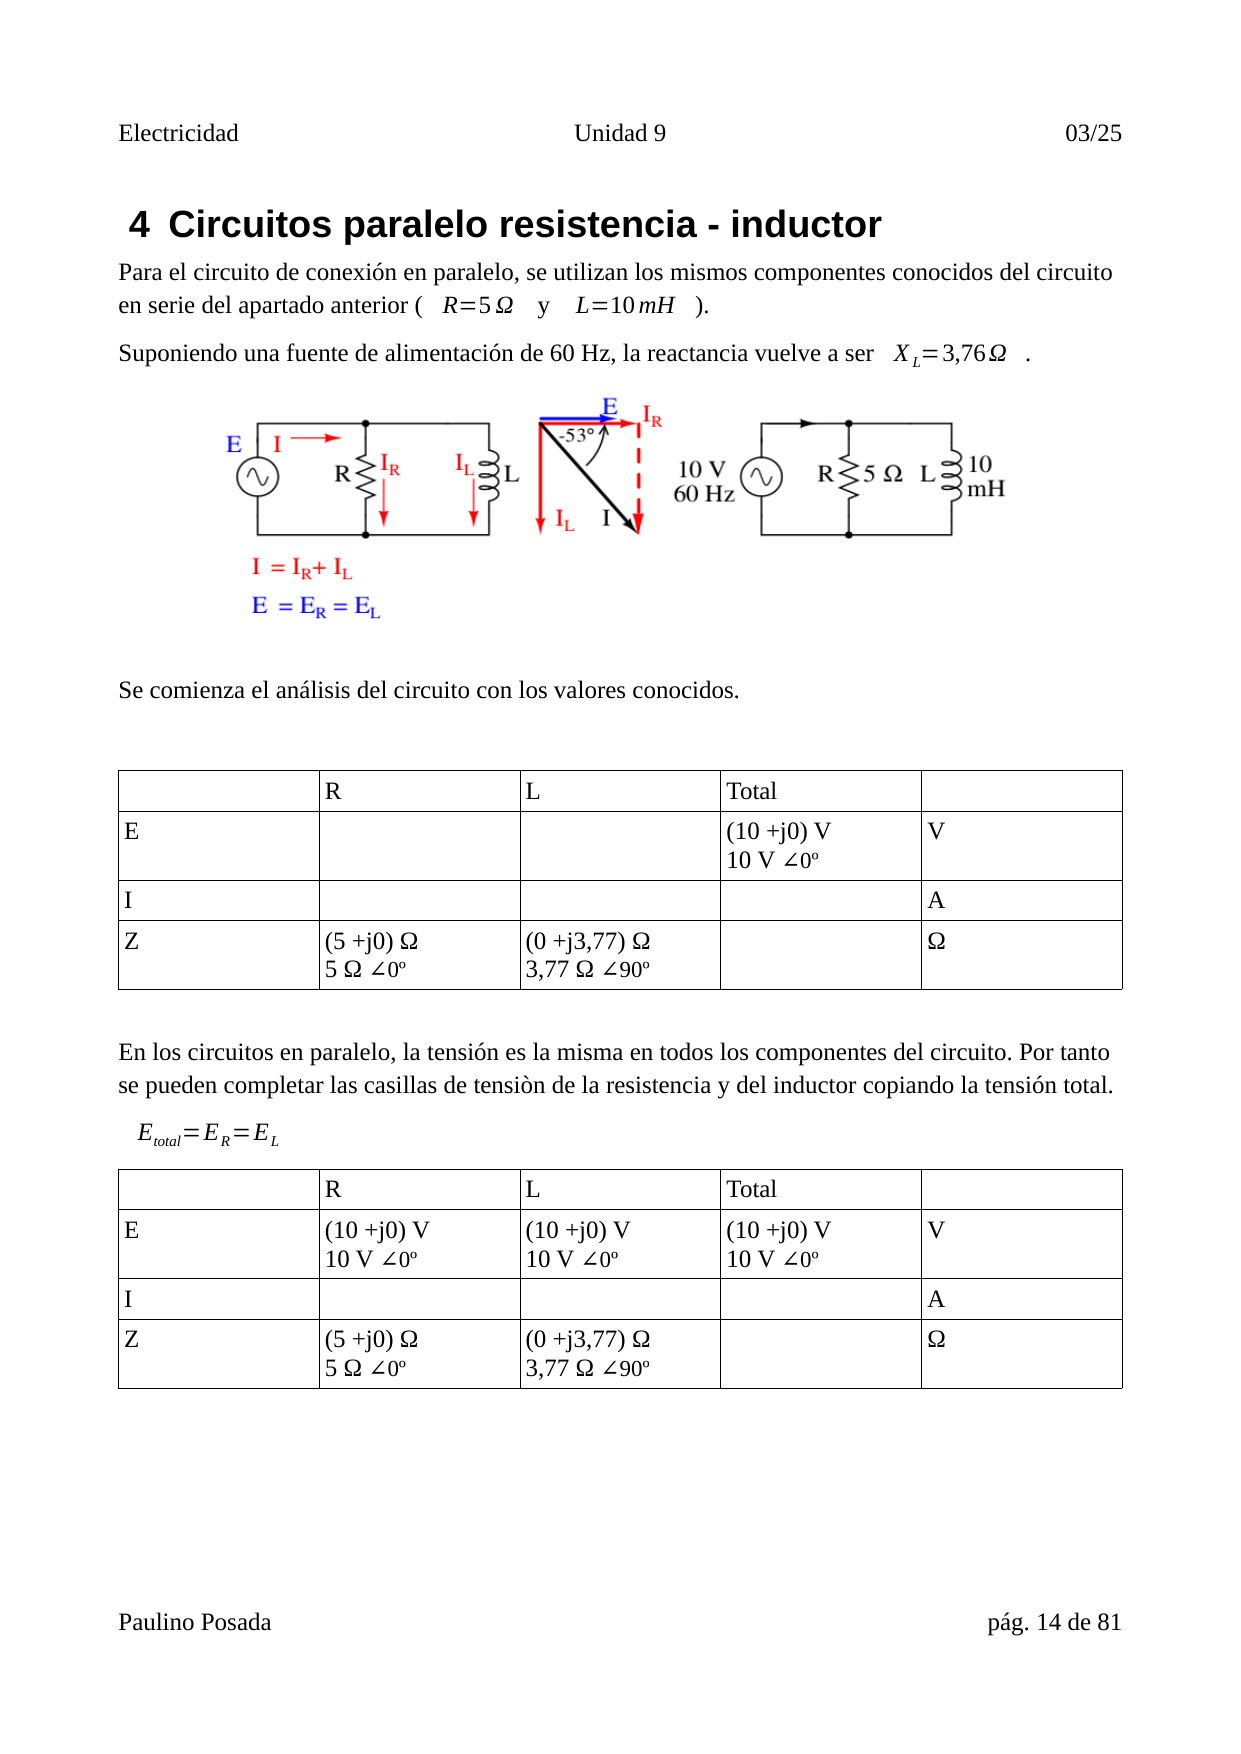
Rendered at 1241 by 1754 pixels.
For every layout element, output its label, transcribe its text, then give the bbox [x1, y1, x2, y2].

table_cell V [922, 1210, 1122, 1278]
table_cell [721, 1279, 921, 1318]
picture [215, 389, 1025, 633]
table_cell (0 +j3,77) Ω 3,77 Ω ∠90º [521, 1320, 720, 1387]
table_cell A [922, 1279, 1122, 1318]
table_cell [721, 921, 921, 989]
table_cell [521, 1279, 720, 1318]
table_header L [521, 1170, 720, 1209]
table_header [119, 771, 319, 811]
table_cell A [922, 881, 1122, 920]
table_cell (10 +j0) V 10 V ∠0º [320, 1210, 520, 1278]
table_cell Z [119, 1320, 319, 1387]
table_cell I [119, 1279, 319, 1318]
table_cell E [119, 812, 319, 880]
table_cell [521, 881, 720, 920]
text Suponiendo una fuente de alimentación de 60 Hz, la reactancia vuelve a ser. [118, 338, 1122, 371]
table_cell I [119, 881, 319, 920]
table_cell (0 +j3,77) Ω 3,77 Ω ∠90º [521, 921, 720, 989]
table_cell [721, 1320, 921, 1387]
table_header Total [721, 771, 921, 811]
table_header L [521, 771, 720, 811]
table_header Total [721, 1170, 921, 1209]
table_cell (10 +j0) V 10 V ∠0º [721, 1210, 921, 1278]
table_header R [320, 771, 520, 811]
table_cell (10 +j0) V 10 V ∠0º [721, 812, 921, 880]
table_cell E [119, 1210, 319, 1278]
table_cell [521, 812, 720, 880]
table_cell [320, 881, 520, 920]
table_header [119, 1170, 319, 1209]
table_cell Ω [922, 921, 1122, 989]
table_header [922, 1170, 1122, 1209]
table_cell [721, 881, 921, 920]
table_cell [320, 812, 520, 880]
subtitle Circuitos paralelo resistencia - inductor [118, 201, 1122, 245]
table_header [922, 771, 1122, 811]
text Se comienza el análisis del circuito con los valores conocidos. [118, 675, 1122, 704]
table_cell (10 +j0) V 10 V ∠0º [521, 1210, 720, 1278]
table_header R [320, 1170, 520, 1209]
table_cell (5 +j0) Ω 5 Ω ∠0º [320, 921, 520, 989]
table_cell Ω [922, 1320, 1122, 1387]
table_cell Z [119, 921, 319, 989]
table_cell [320, 1279, 520, 1318]
text Para el circuito de conexión en paralelo, se utilizan los mismos componentes conocidos del circuito en serie del apartado anterior ( y ). [118, 257, 1122, 319]
table_cell (5 +j0) Ω 5 Ω ∠0º [320, 1320, 520, 1387]
table_cell V [922, 812, 1122, 880]
text En los circuitos en paralelo, la tensión es la misma en todos los componentes del circuito. Por tanto se pueden completar las casillas de tensiòn de la resistencia y del inductor copiando la tensión total. [118, 1037, 1122, 1098]
